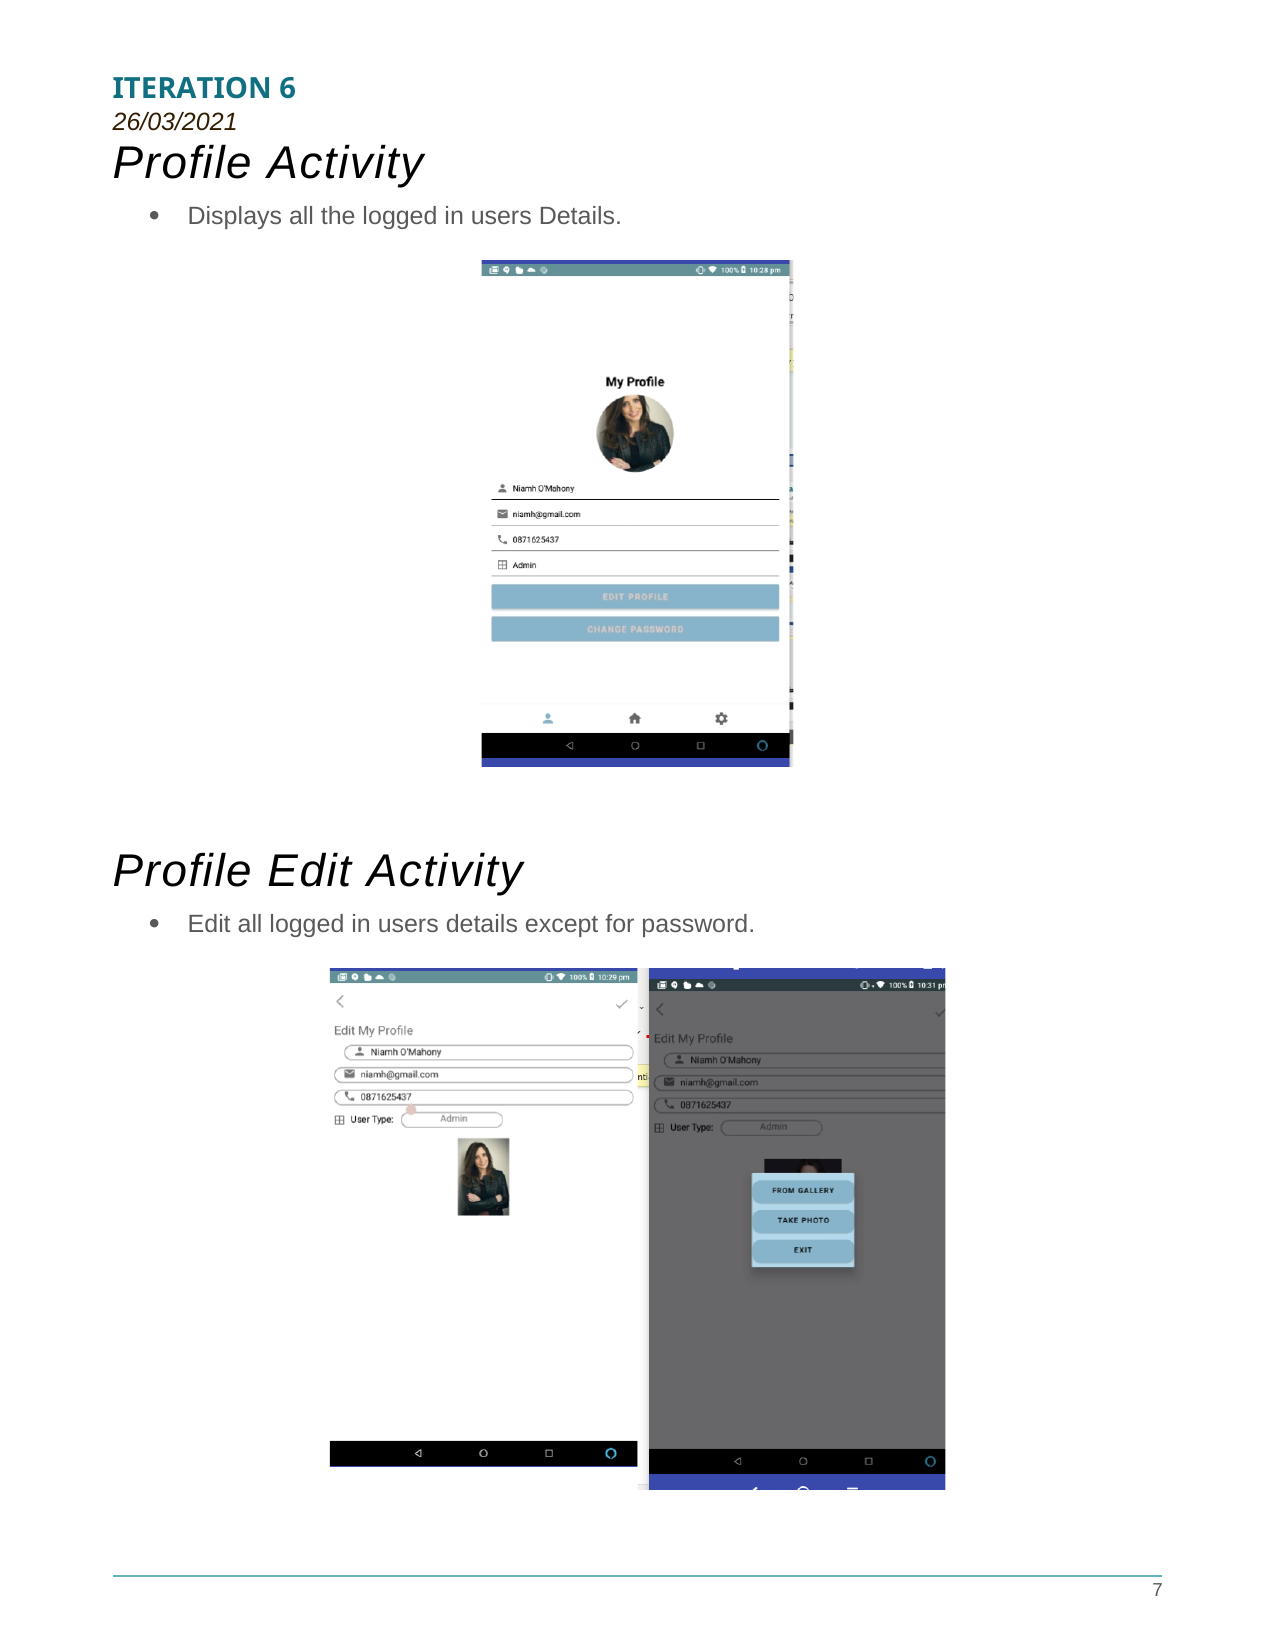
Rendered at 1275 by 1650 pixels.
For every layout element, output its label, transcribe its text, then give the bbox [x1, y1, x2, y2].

list Displays all the logged in users Details. [150, 201, 1162, 230]
list Edit all logged in users details except for password. [150, 909, 1162, 938]
subtitle Profile Edit Activity [112, 844, 1162, 896]
